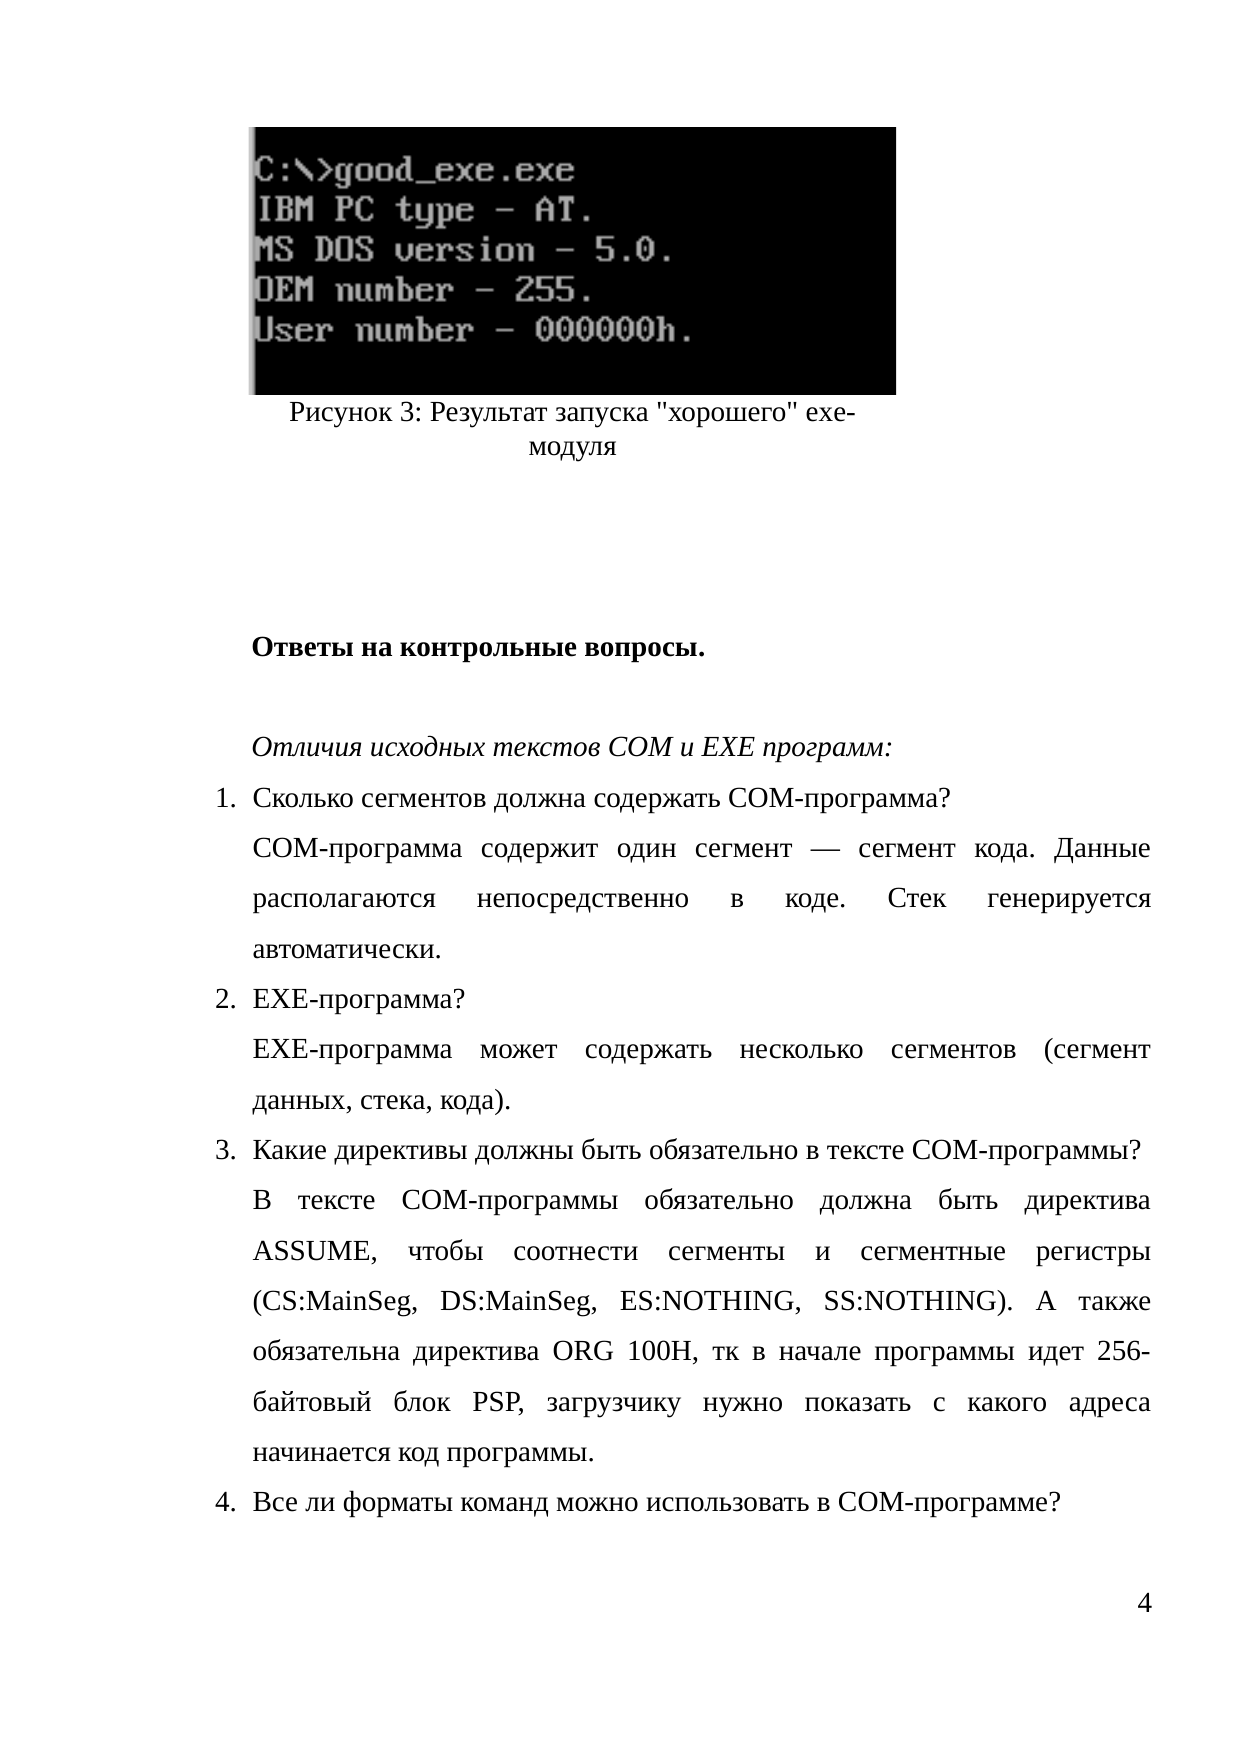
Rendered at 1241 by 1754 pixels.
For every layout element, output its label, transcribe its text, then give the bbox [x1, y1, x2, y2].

list EXE-программа может содержать несколько сегментов (сегмент данных, стека, кода). [215, 1031, 1152, 1115]
list COM-программа содержит один сегмент — сегмент кода. Данные располагаются непосредственно в коде. Стек генерируется автоматически. [215, 830, 1152, 964]
list EXE-программа? [215, 981, 1152, 1015]
text Отличия исходных текстов COM и EXE программ: [177, 729, 1152, 763]
list Все ли форматы команд можно использовать в COM-программе? [215, 1484, 1152, 1518]
subtitle Ответы на контрольные вопросы. [177, 629, 1152, 662]
list В тексте COM-программы обязательно должна быть директива ASSUME, чтобы соотнести сегменты и сегментные регистры (CS:MainSeg, DS:MainSeg, ES:NOTHING, SS:NOTHING). А также обязательна директива ORG 100H, тк в начале программы идет 256-байтовый блок PSP, загрузчику нужно показать с какого адреса начинается код программы. [215, 1182, 1152, 1467]
list Сколько сегментов должна содержать COM-программа? [215, 780, 1152, 813]
list Какие директивы должны быть обязательно в тексте COM-программы? [215, 1132, 1152, 1166]
picture [248, 127, 273, 352]
text Рисунок 3: Результат запуска "хорошего" exe-модуля [248, 127, 896, 461]
